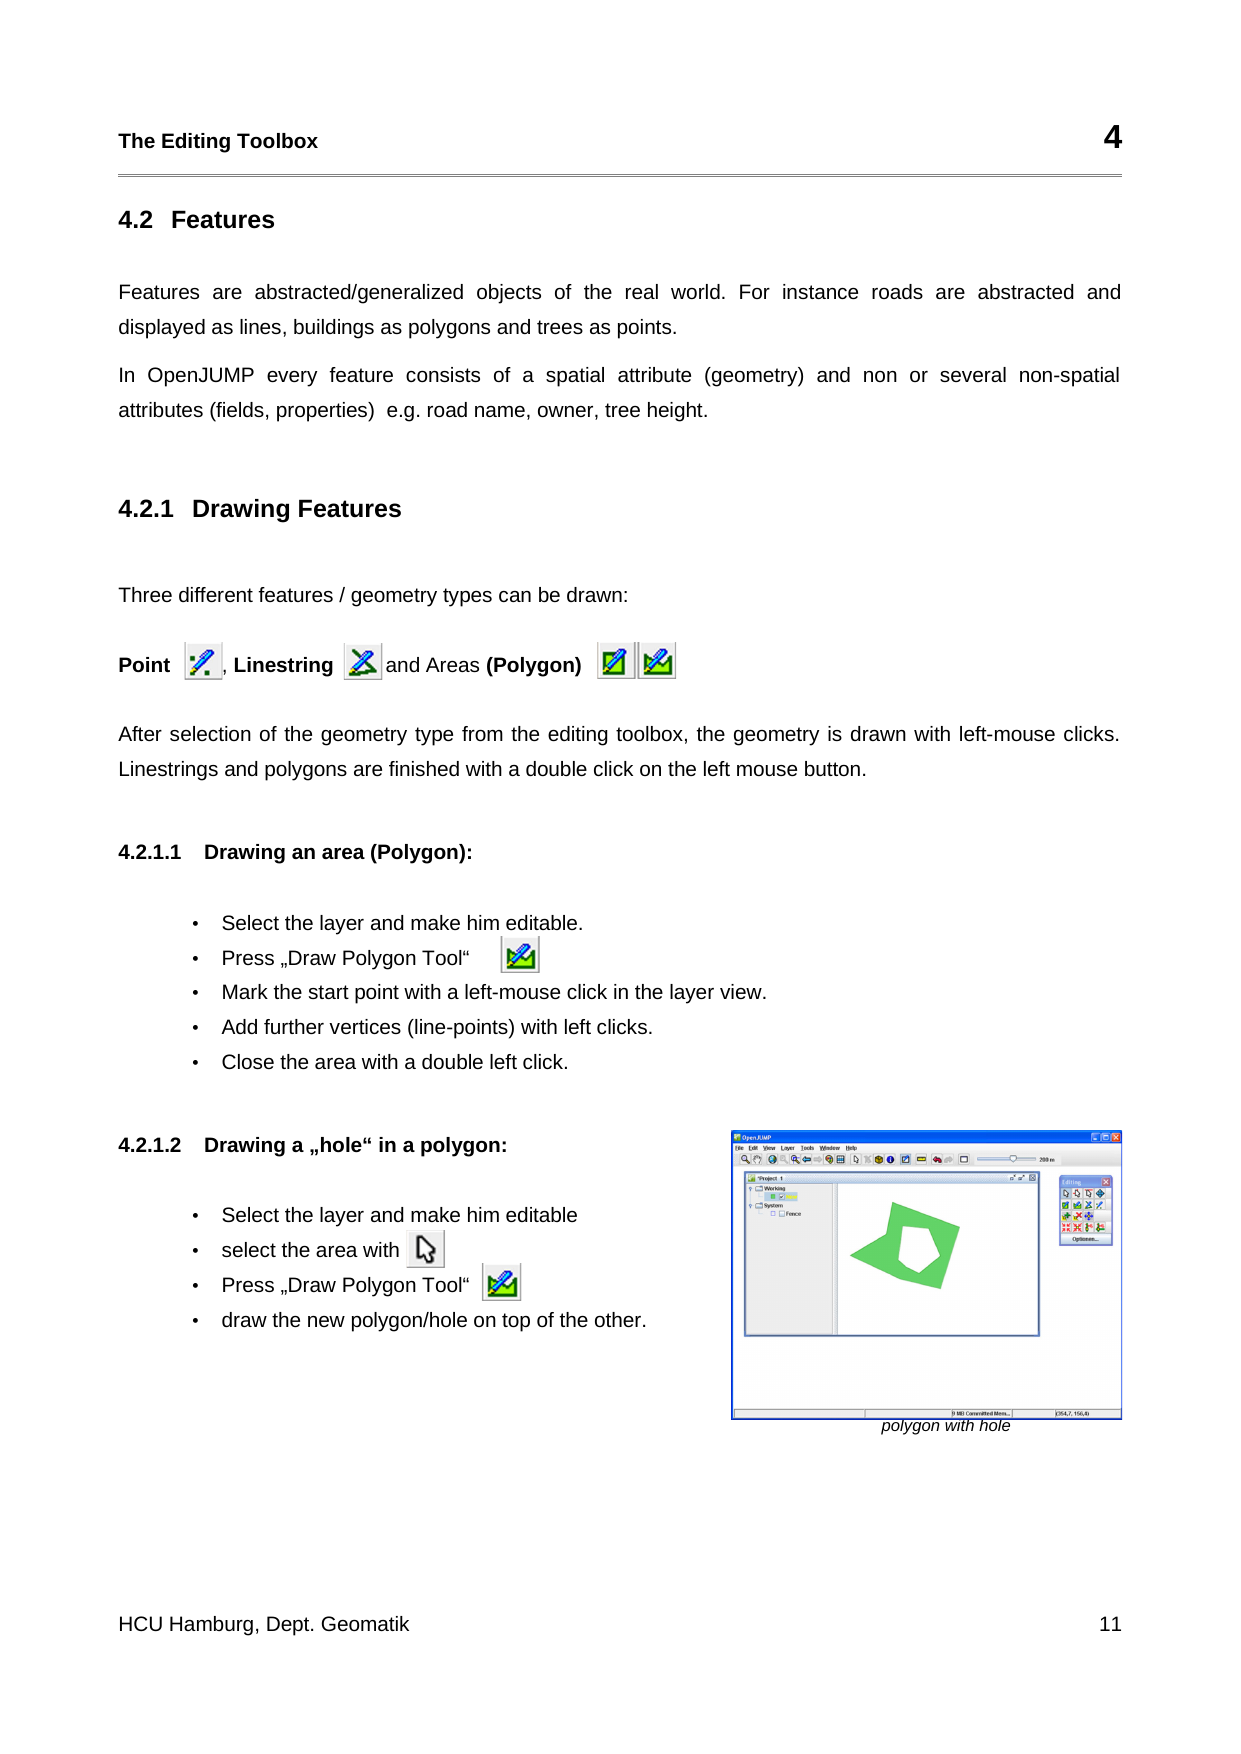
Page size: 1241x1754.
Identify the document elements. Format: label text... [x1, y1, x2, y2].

picture [500, 936, 540, 973]
subtitle Features [118, 206, 1122, 234]
text After selection of the geometry type from the editing toolbox, the geometry is drawn with left-mouse clicks. Linestrings and polygons are finished with a double click on the left mouse button. [118, 723, 1122, 781]
list Mark the start point with a left-mouse click in the layer view. [192, 981, 1122, 1004]
subtitle Drawing Features [118, 495, 1122, 523]
text Features are abstracted/generalized objects of the real world. For instance roads are abstracted and displayed as lines, buildings as polygons and trees as points. [118, 281, 1122, 339]
picture [406, 1230, 446, 1268]
list select the area with [192, 1239, 406, 1262]
text polygon with hole [118, 1413, 1122, 1436]
list Close the area with a double left click. [192, 1051, 1122, 1074]
list Press „Draw Polygon Tool“ [192, 946, 500, 969]
list Add further vertices (line-points) with left clicks. [192, 1016, 1122, 1039]
text , Linestring [223, 653, 343, 677]
text In OpenJUMP every feature consists of a spatial attribute (geometry) and non or several non-spatial attributes (fields, properties) e.g. road name, owner, tree height. [118, 364, 1122, 422]
list [446, 1239, 731, 1262]
list draw the new polygon/hole on top of the other. [192, 1308, 731, 1332]
list Select the layer and make him editable [192, 1204, 731, 1227]
picture [343, 643, 383, 680]
text [677, 653, 1122, 677]
list Select the layer and make him editable. [192, 911, 1122, 935]
list [522, 1274, 731, 1297]
picture [184, 642, 223, 680]
picture [731, 1130, 1123, 1420]
subtitle Drawing a „hole“ in a polygon: [118, 1134, 731, 1157]
text and Areas (Polygon) [383, 653, 597, 677]
picture [481, 1263, 522, 1301]
text Three different features / geometry types can be drawn: [118, 584, 1122, 607]
subtitle Drawing an area (Polygon): [118, 841, 1122, 864]
list [540, 946, 1122, 969]
list Press „Draw Polygon Tool“ [192, 1274, 481, 1297]
text Point [118, 653, 184, 677]
picture [597, 642, 677, 679]
